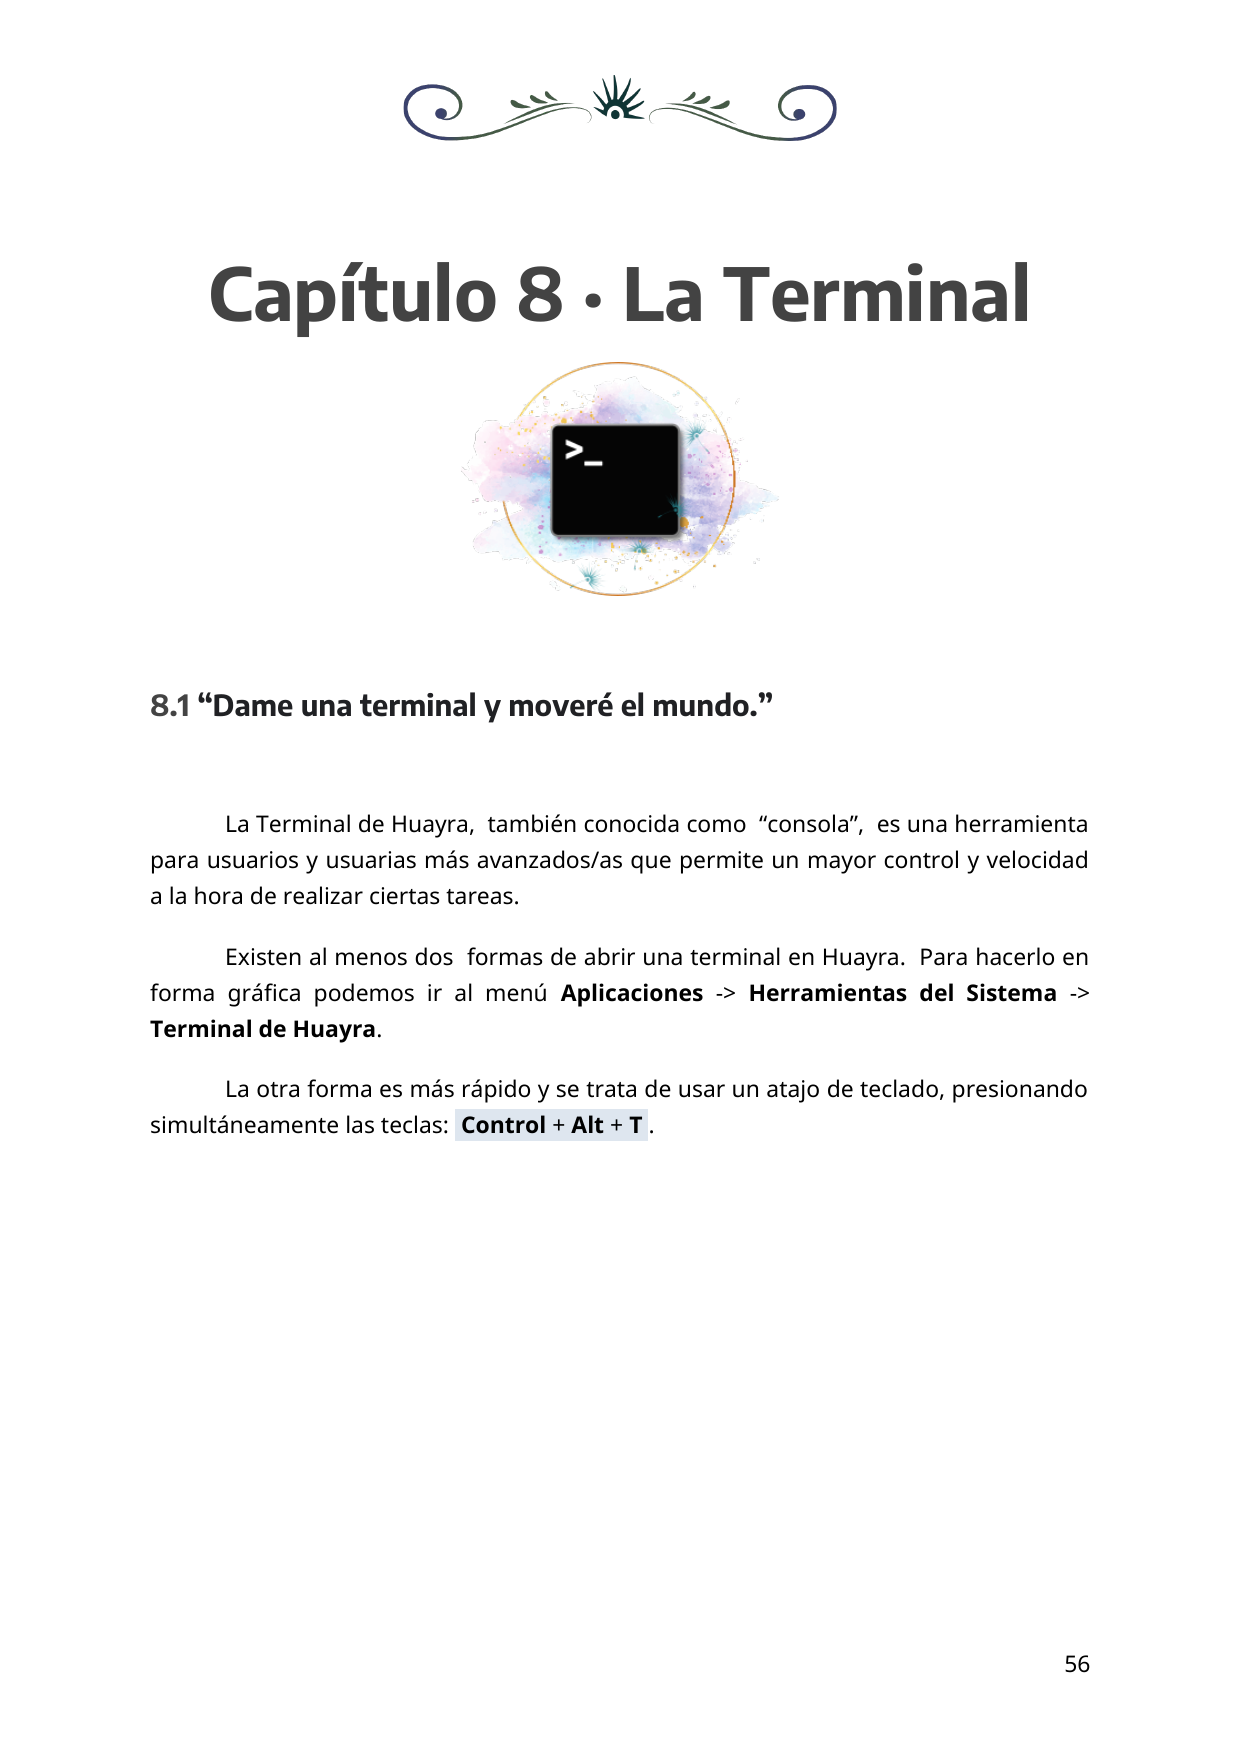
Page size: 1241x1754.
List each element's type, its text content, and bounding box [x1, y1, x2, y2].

subtitle Capítulo 8 · La Terminal [150, 246, 1090, 337]
subtitle 8.1 “Dame una terminal y moveré el mundo.” [150, 686, 1090, 723]
text La otra forma es más rápido y se trata de usar un atajo de teclado, presionando simultáneamente las teclas: Control + Alt + T . [150, 1073, 1090, 1141]
text La Terminal de Huayra, también conocida como “consola”, es una herramienta para usuarios y usuarias más avanzados/as que permite un mayor control y velocidad a la hora de realizar ciertas tareas. [150, 808, 1090, 911]
picture [403, 75, 837, 141]
text Existen al menos dos formas de abrir una terminal en Huayra. Para hacerlo en forma gráfica podemos ir al menú Aplicaciones -> Herramientas del Sistema -> Terminal de Huayra. [150, 941, 1090, 1044]
picture [461, 362, 780, 596]
